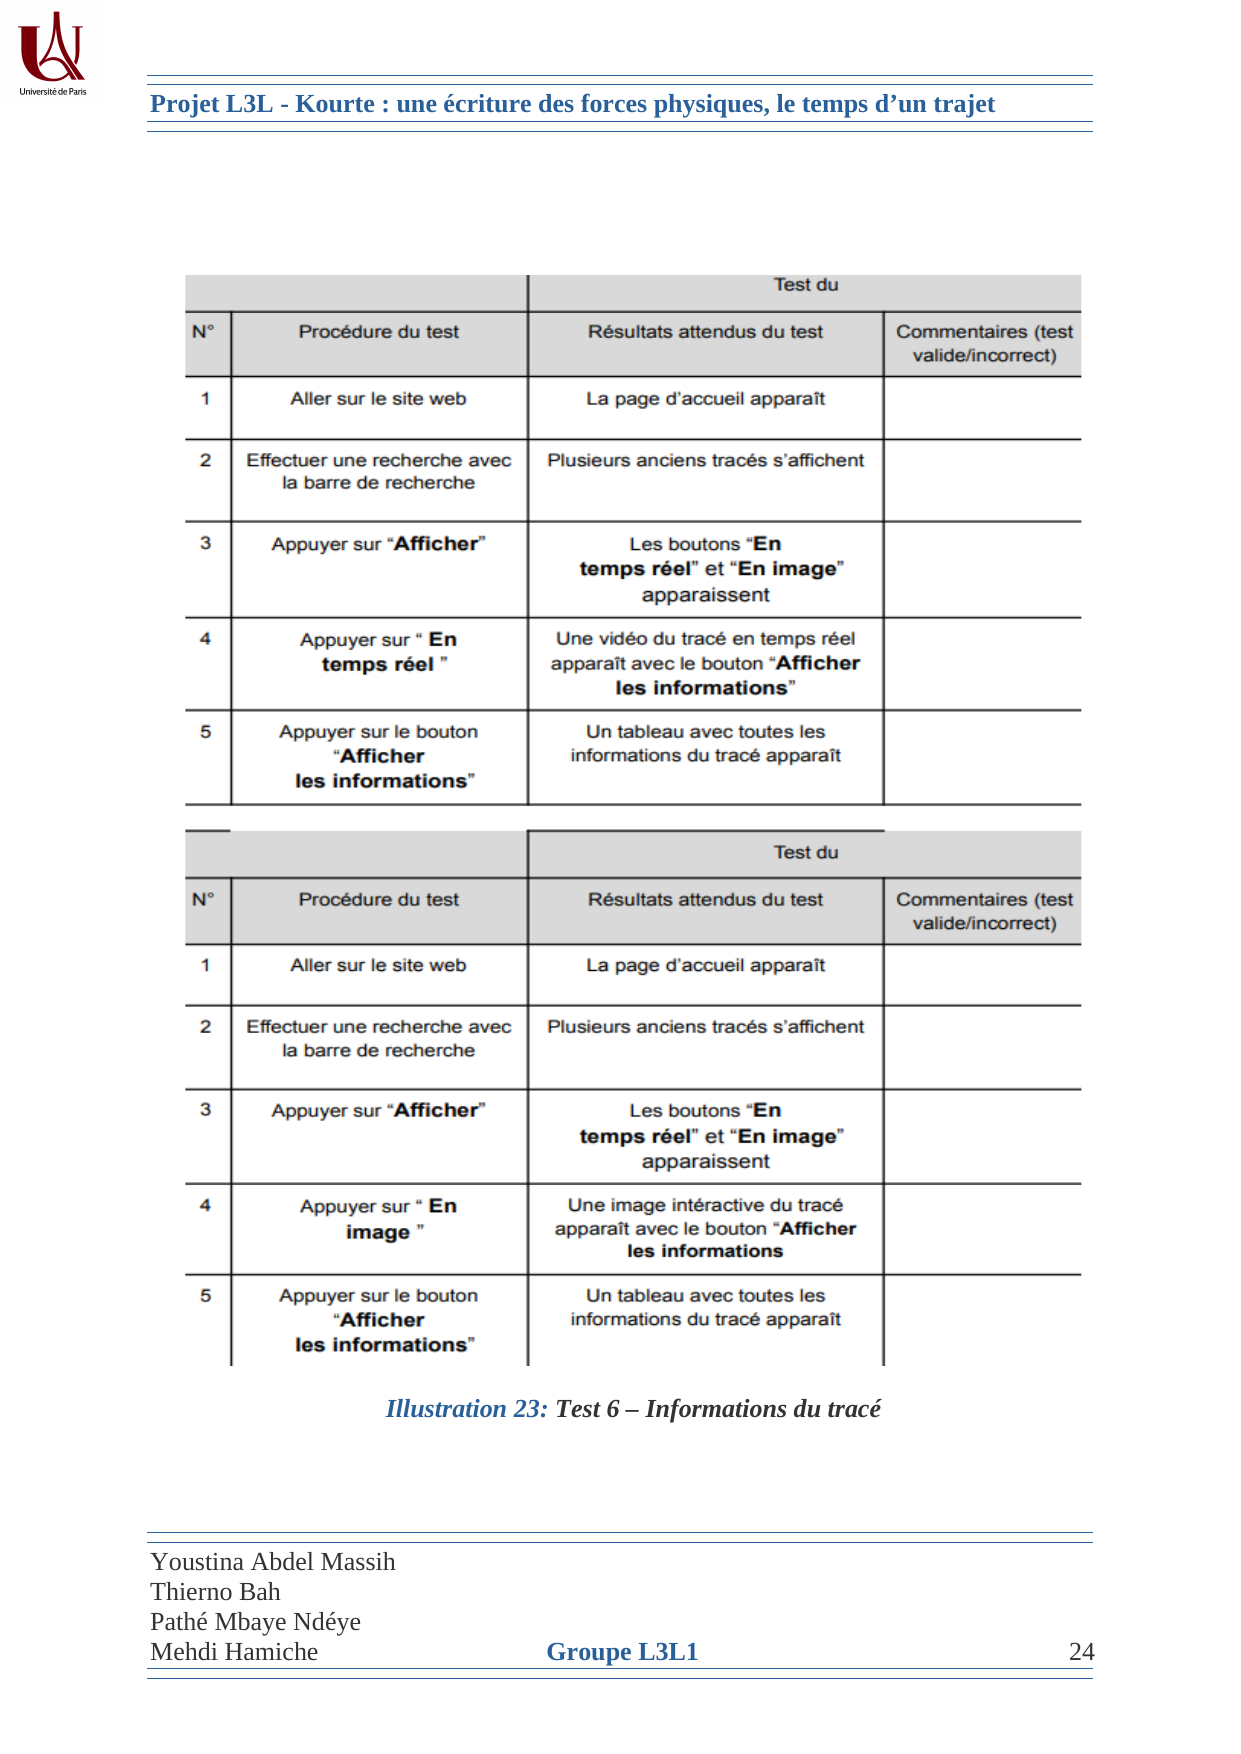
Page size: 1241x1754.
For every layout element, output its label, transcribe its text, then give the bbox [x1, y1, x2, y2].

picture [0, 0, 101, 107]
picture [185, 275, 1082, 1366]
text Illustration 23: Test 6 – Informations du tracé [185, 1366, 1081, 1423]
